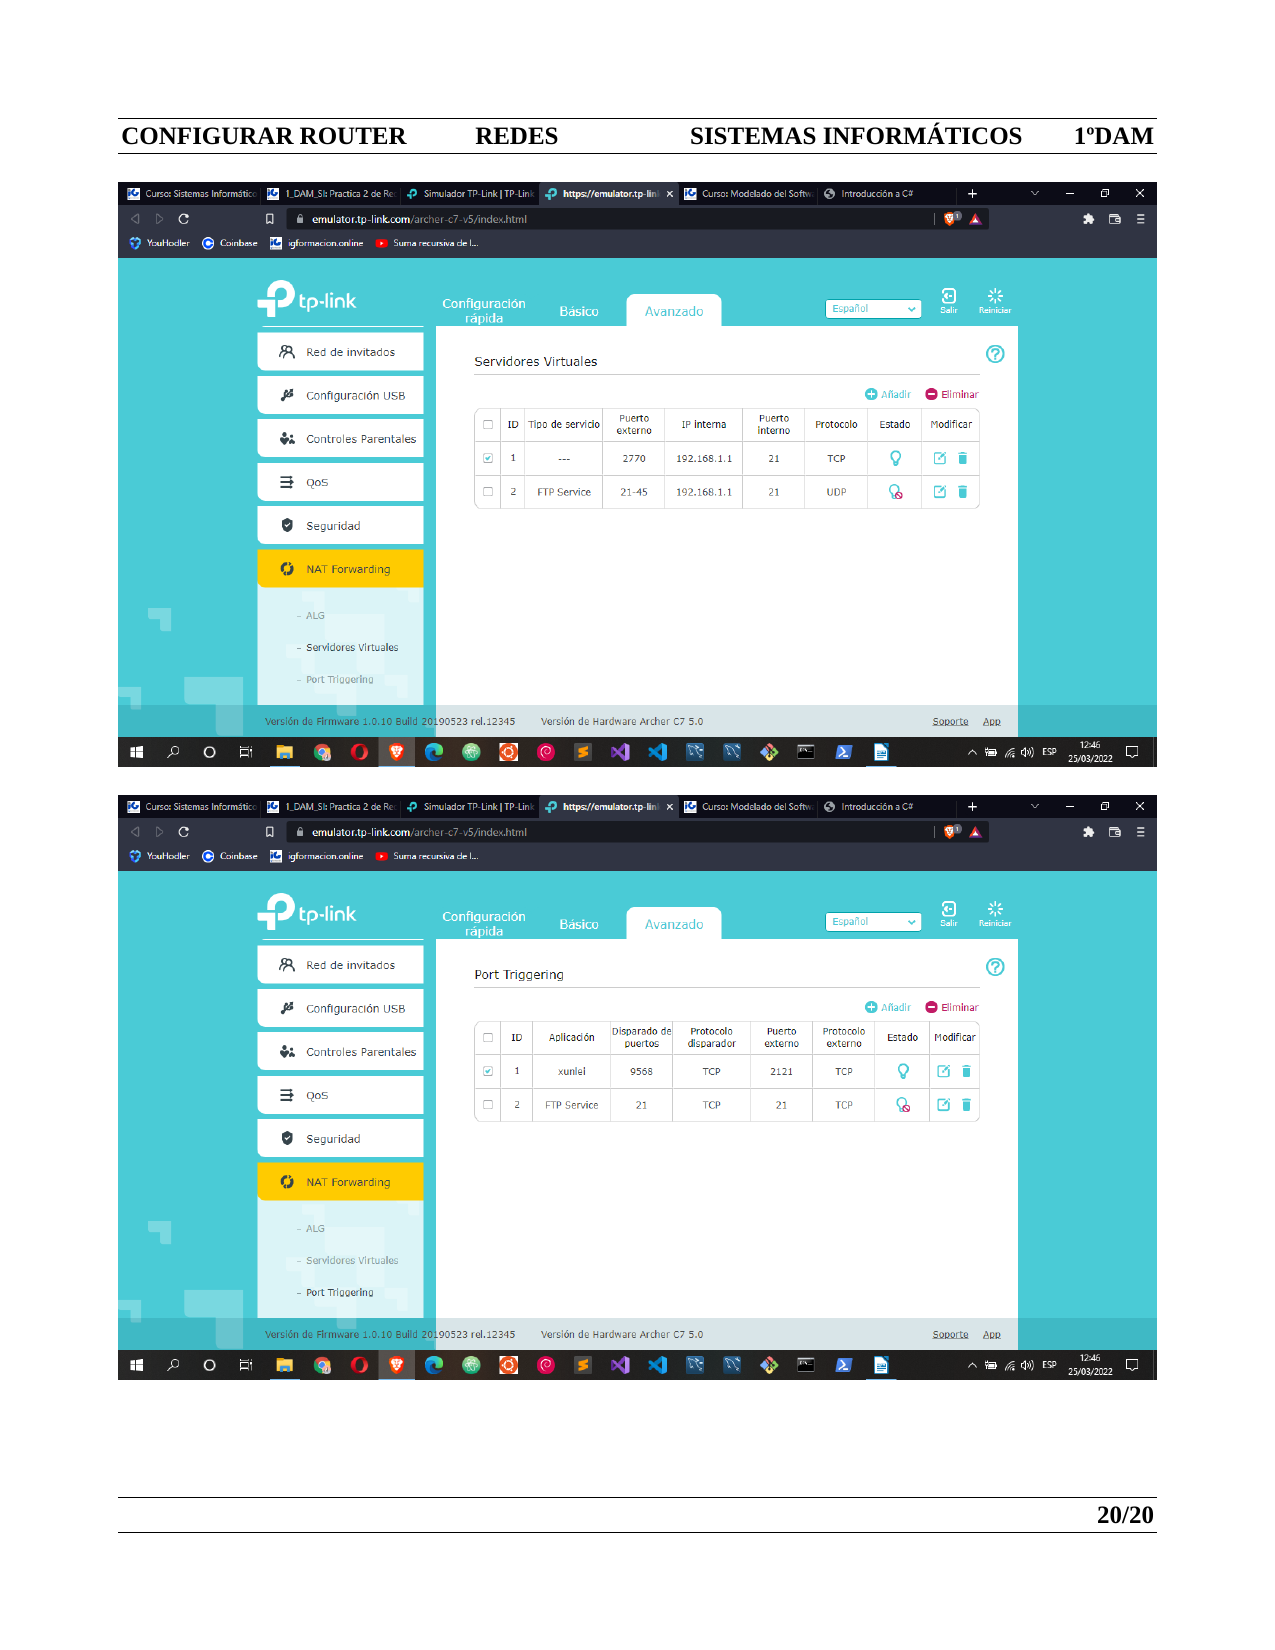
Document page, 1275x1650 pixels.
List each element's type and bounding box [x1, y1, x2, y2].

picture [118, 182, 1157, 767]
picture [118, 795, 1157, 1380]
